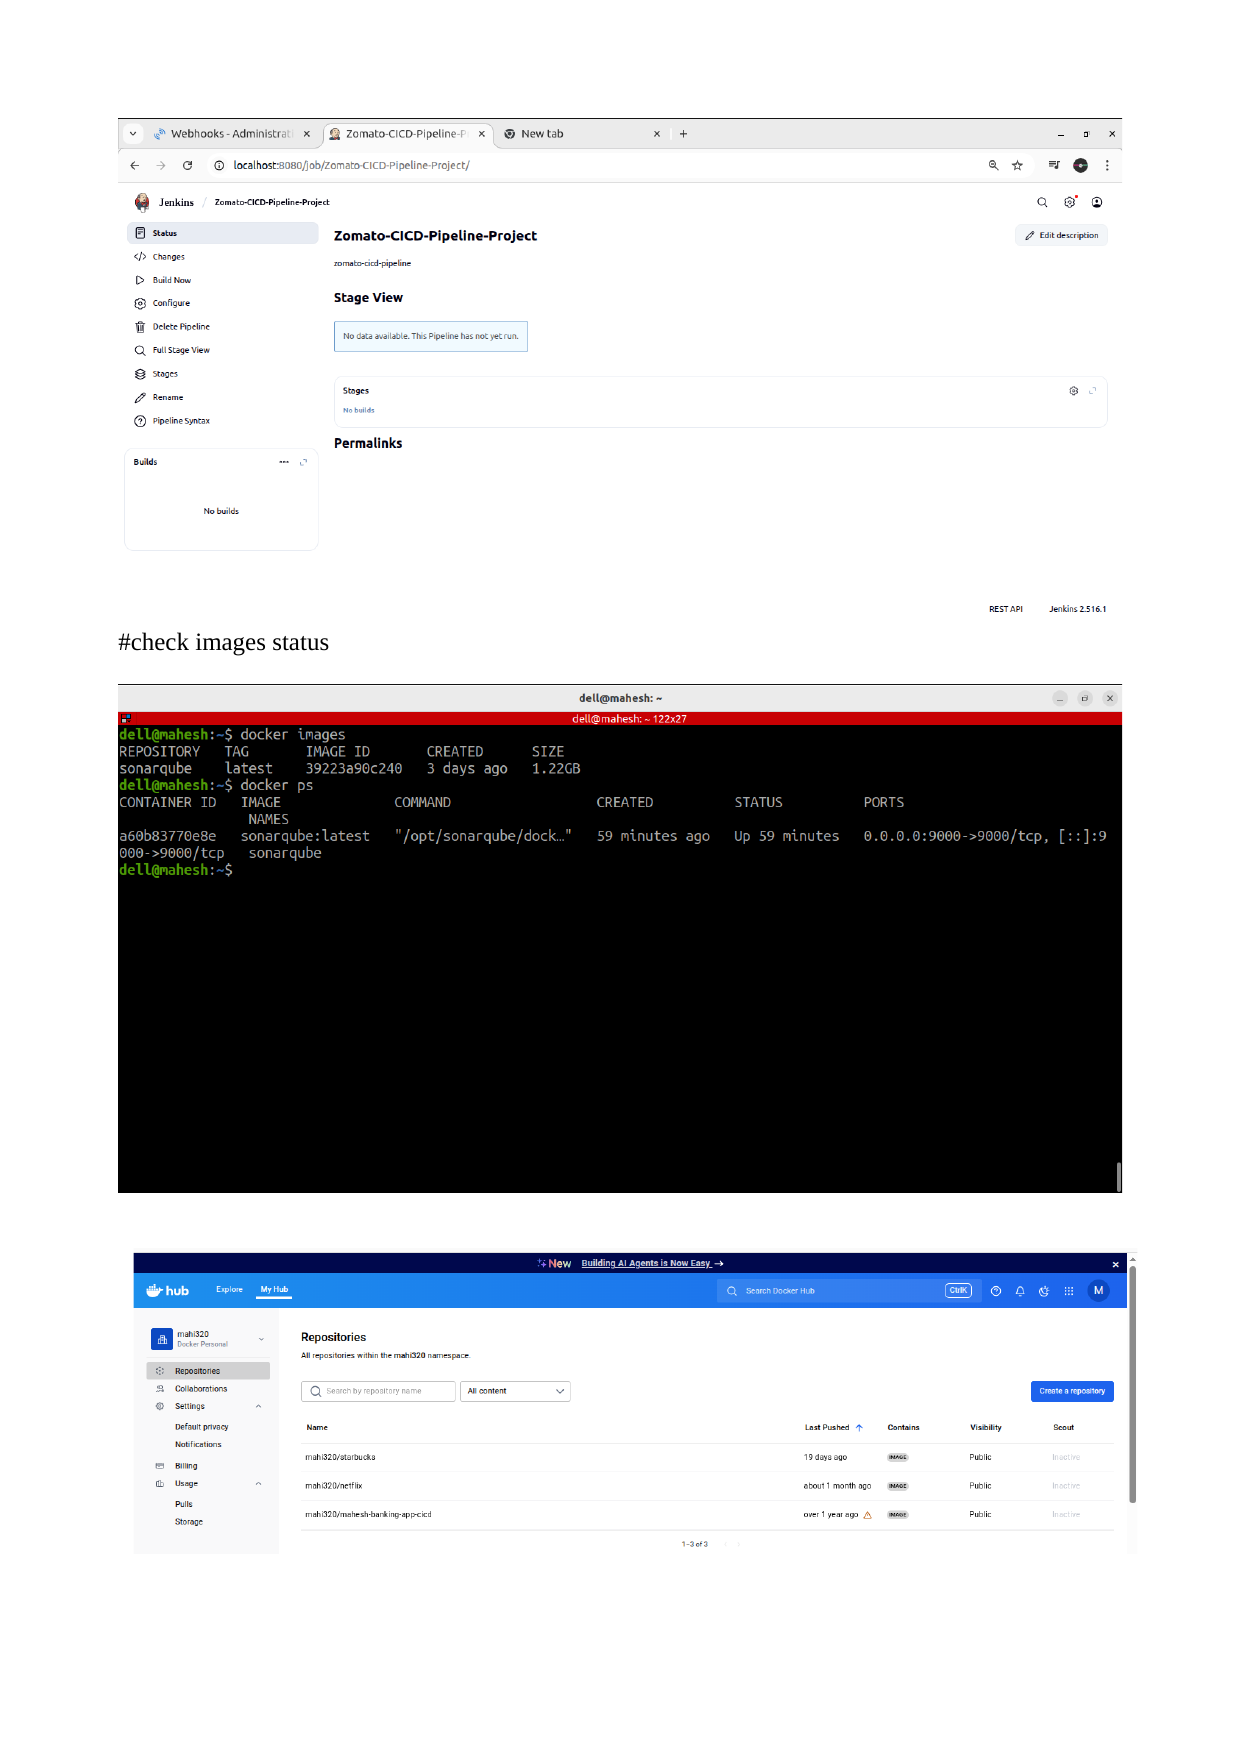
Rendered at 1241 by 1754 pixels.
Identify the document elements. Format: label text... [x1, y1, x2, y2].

picture [118, 118, 1123, 627]
text #check images status [118, 627, 1122, 655]
picture [118, 684, 1123, 1193]
picture [133, 1248, 1138, 1554]
